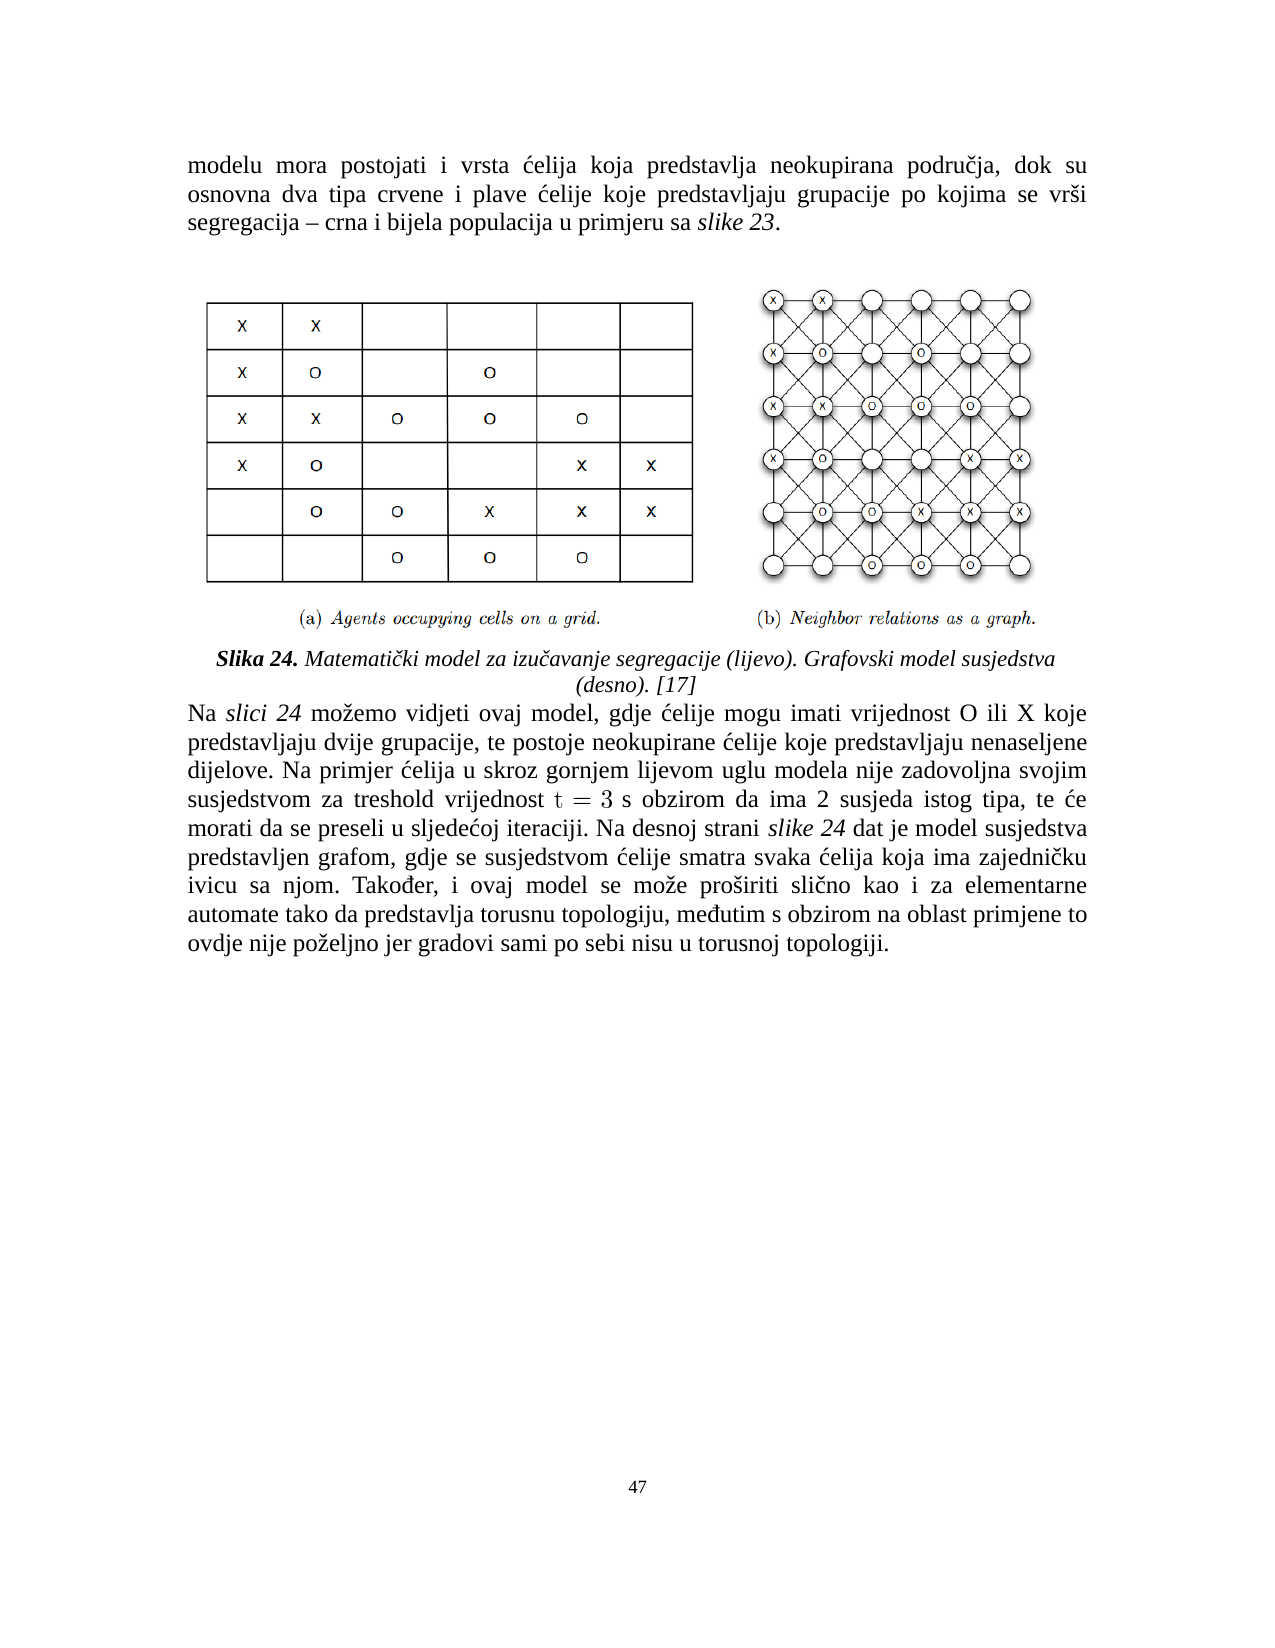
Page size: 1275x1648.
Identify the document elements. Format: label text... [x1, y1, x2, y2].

picture [187, 265, 1088, 646]
text modelu mora postojati i vrsta ćelija koja predstavlja neokupirana područja, dok su osnovna dva tipa crvene i plave ćelije koje predstavljaju grupacije po kojima se vrši segregacija – crna i bijela populacija u primjeru sa slike 23. [187, 150, 1088, 236]
text Slika 24. Matematički model za izučavanje segregacije (lijevo). Grafovski model susjedstva (desno). [17] [187, 645, 1087, 698]
text Na slici 24 možemo vidjeti ovaj model, gdje ćelije mogu imati vrijednost O ili X koje predstavljaju dvije grupacije, te postoje neokupirane ćelije koje predstavljaju nenaseljene dijelove. Na primjer ćelija u skroz gornjem lijevom uglu modela nije zadovoljna svojim susjedstvom za treshold vrijednost s obzirom da ima 2 susjeda istog tipa, te će morati da se preseli u sljedećoj iteraciji. Na desnoj strani slike 24 dat je model susjedstva predstavljen grafom, gdje se susjedstvom ćelije smatra svaka ćelija koja ima zajedničku ivicu sa njom. Također, i ovaj model se može proširiti slično kao i za elementarne automate tako da predstavlja torusnu topologiju, međutim s obzirom na oblast primjene to ovdje nije poželjno jer gradovi sami po sebi nisu u torusnoj topologiji. [187, 646, 1088, 957]
picture [554, 790, 612, 808]
